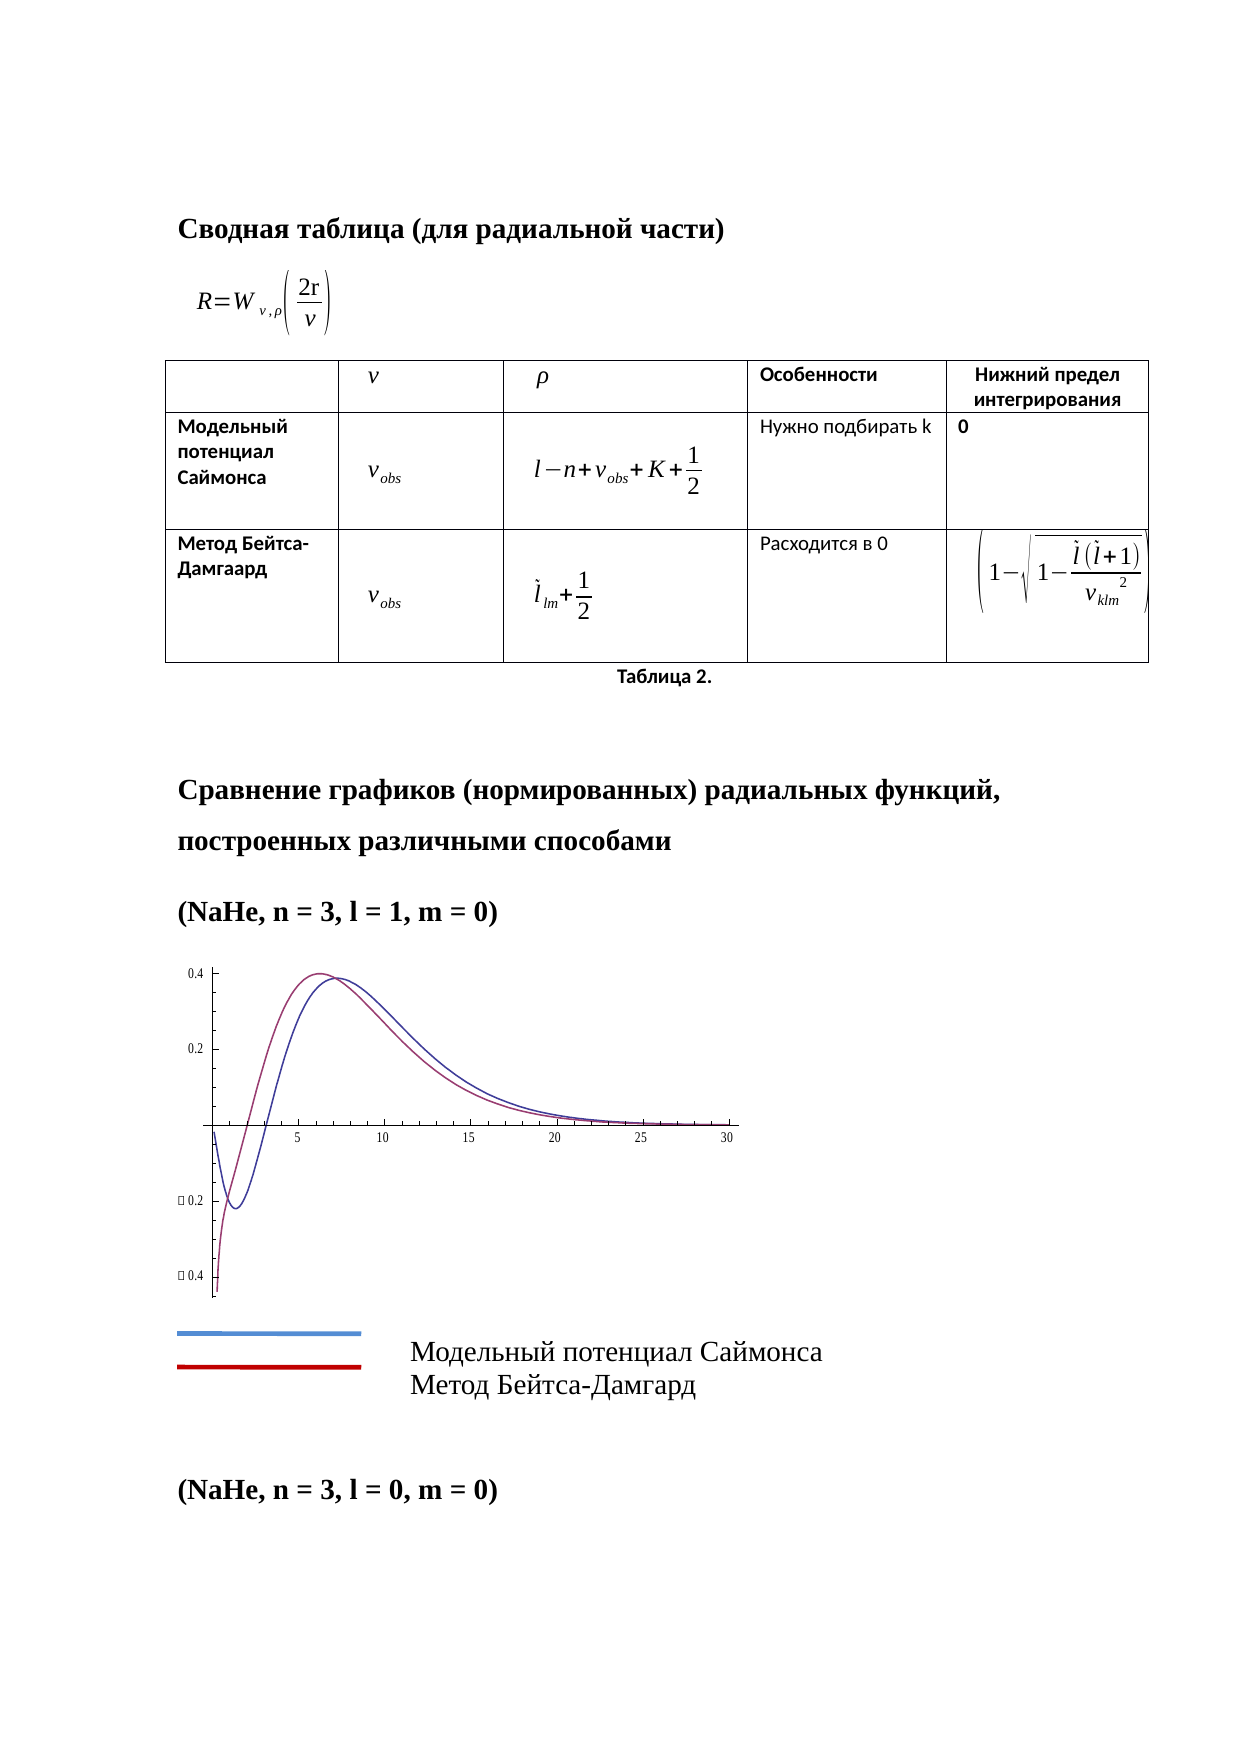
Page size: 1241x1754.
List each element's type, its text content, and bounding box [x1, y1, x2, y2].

table_cell [664, 118, 1163, 152]
table_header Особенности [748, 361, 946, 412]
table_header Модельный потенциал Саймонса [399, 1334, 1174, 1367]
table_cell [166, 1367, 399, 1401]
table_cell Метод Бейтса-Дамгард [399, 1367, 1174, 1401]
table_cell Расходится в 0 [748, 530, 946, 662]
table_header Нижний предел интегрирования [947, 361, 1148, 412]
table_cell [339, 530, 503, 662]
table_header [166, 361, 338, 412]
table_cell [504, 530, 747, 662]
table_cell Метод Бейтса-Дамгаард [166, 530, 338, 662]
table_header [339, 361, 503, 412]
table_cell [339, 413, 503, 529]
table_cell [166, 118, 664, 152]
text Сводная таблица (для радиальной части) [177, 211, 1152, 244]
text Таблица 2. [177, 663, 1152, 688]
table_header [166, 1334, 399, 1367]
table_header [504, 361, 747, 412]
text Сравнение графиков (нормированных) радиальных функций, построенных различными способами [177, 772, 1152, 856]
table_cell [504, 413, 747, 529]
table_cell [947, 530, 1148, 662]
table_cell Нужно подбирать k [748, 413, 946, 529]
text (NaHe, n = 3, l = 0, m = 0) [177, 1472, 1152, 1505]
table_cell Модельный потенциал Саймонса [166, 413, 338, 529]
text (NaHe, n = 3, l = 1, m = 0) [177, 894, 1152, 927]
table_cell 0 [947, 413, 1148, 529]
